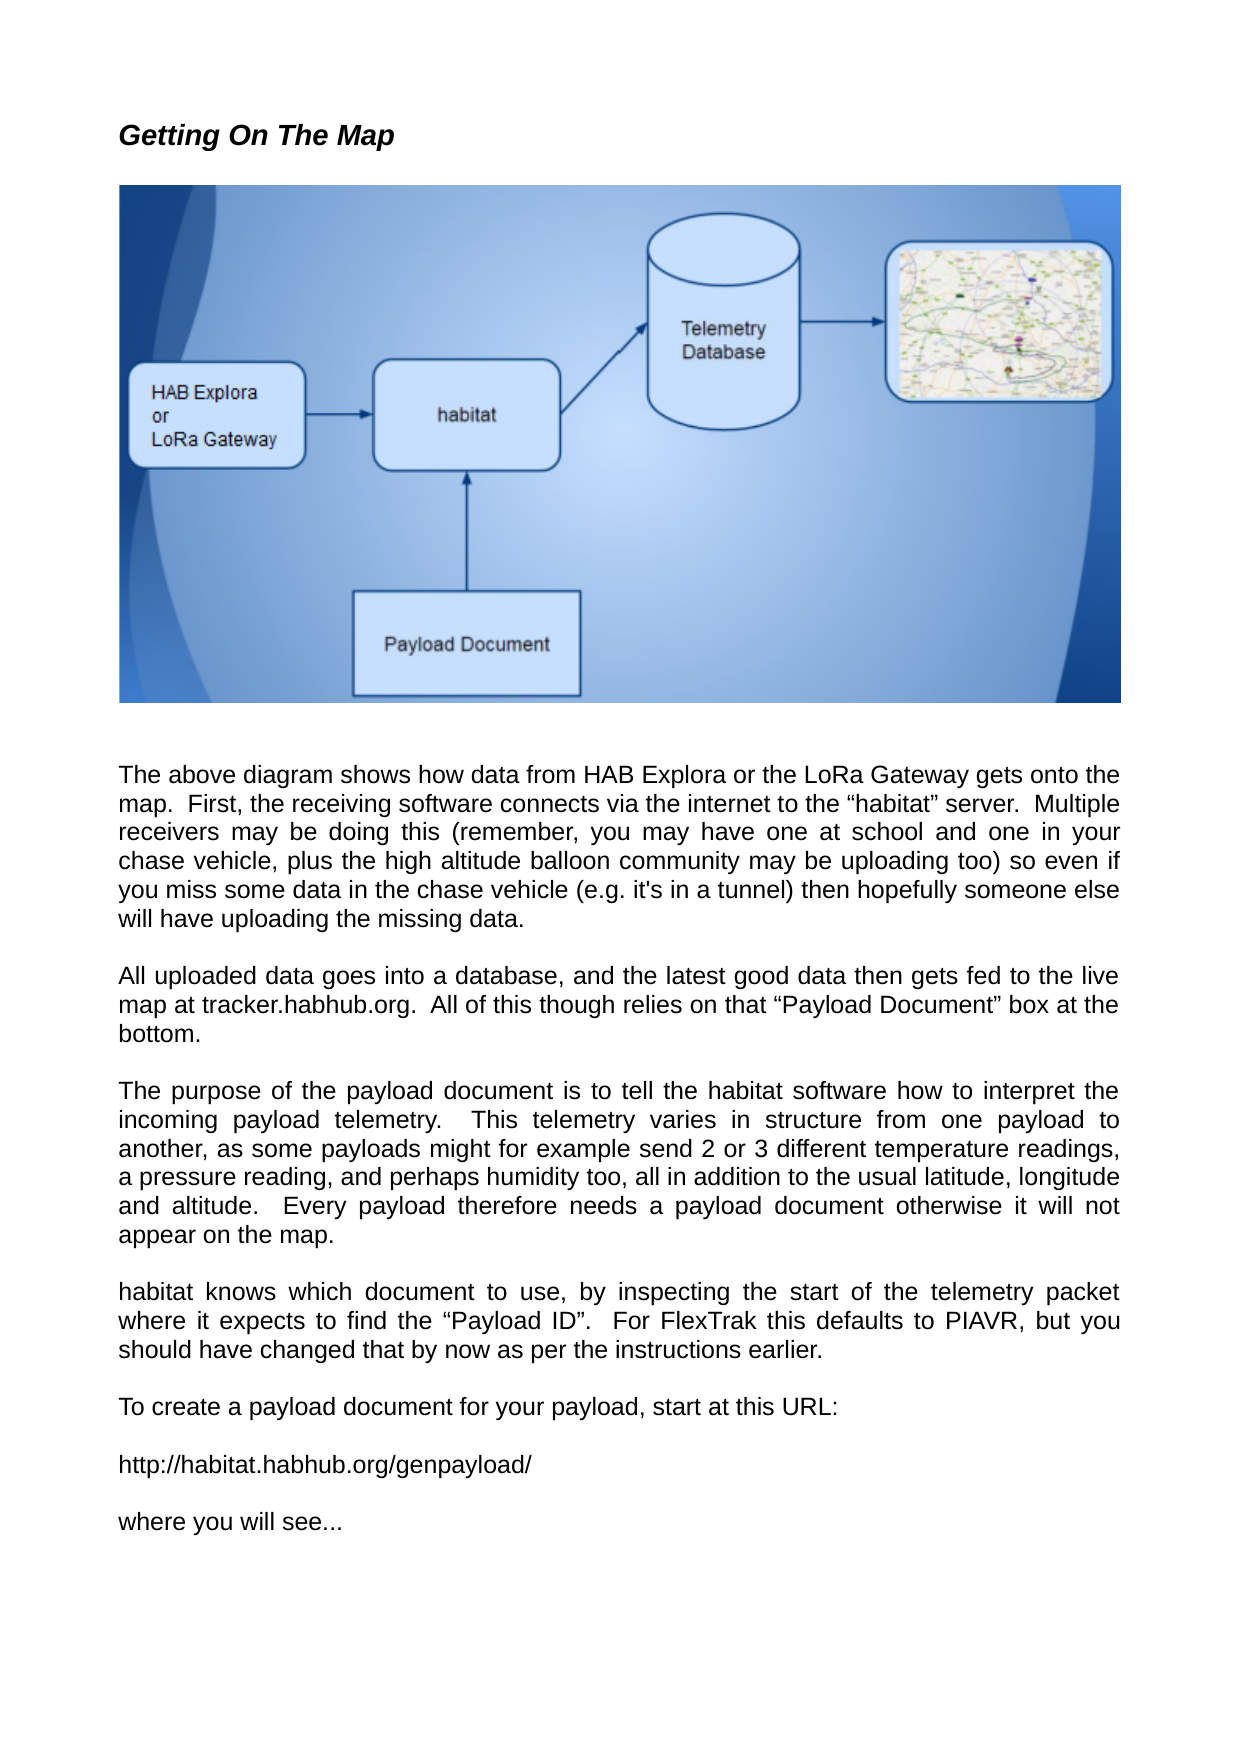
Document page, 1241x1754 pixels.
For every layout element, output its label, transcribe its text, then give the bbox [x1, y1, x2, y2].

text The purpose of the payload document is to tell the habitat software how to interpret the incoming payload telemetry. This telemetry varies in structure from one payload to another, as some payloads might for example send 2 or 3 different temperature readings, a pressure reading, and perhaps humidity too, all in addition to the usual latitude, longitude and altitude. Every payload therefore needs a payload document otherwise it will not appear on the map. [118, 1076, 1122, 1249]
text habitat knows which document to use, by inspecting the start of the telemetry packet where it expects to find the “Payload ID”. For FlexTrak this defaults to PIAVR, but you should have changed that by now as per the instructions earlier. [118, 1277, 1122, 1364]
text http://habitat.habhub.org/genpayload/ [118, 1450, 1122, 1479]
text The above diagram shows how data from HAB Explora or the LoRa Gateway gets onto the map. First, the receiving software connects via the internet to the “habitat” server. Multiple receivers may be doing this (remember, you may have one at school and one in your chase vehicle, plus the high altitude balloon community may be uploading too) so even if you miss some data in the chase vehicle (e.g. it's in a tunnel) then hopefully someone else will have uploading the missing data. [118, 760, 1122, 932]
text where you will see... [118, 1507, 1122, 1536]
text All uploaded data goes into a database, and the latest good data then gets fed to the live map at tracker.habhub.org. All of this though relies on that “Payload Document” box at the bottom. [118, 961, 1122, 1047]
text Getting On The Map [118, 118, 1122, 152]
picture [119, 185, 1121, 703]
text To create a payload document for your payload, start at this URL: [118, 1392, 1122, 1421]
